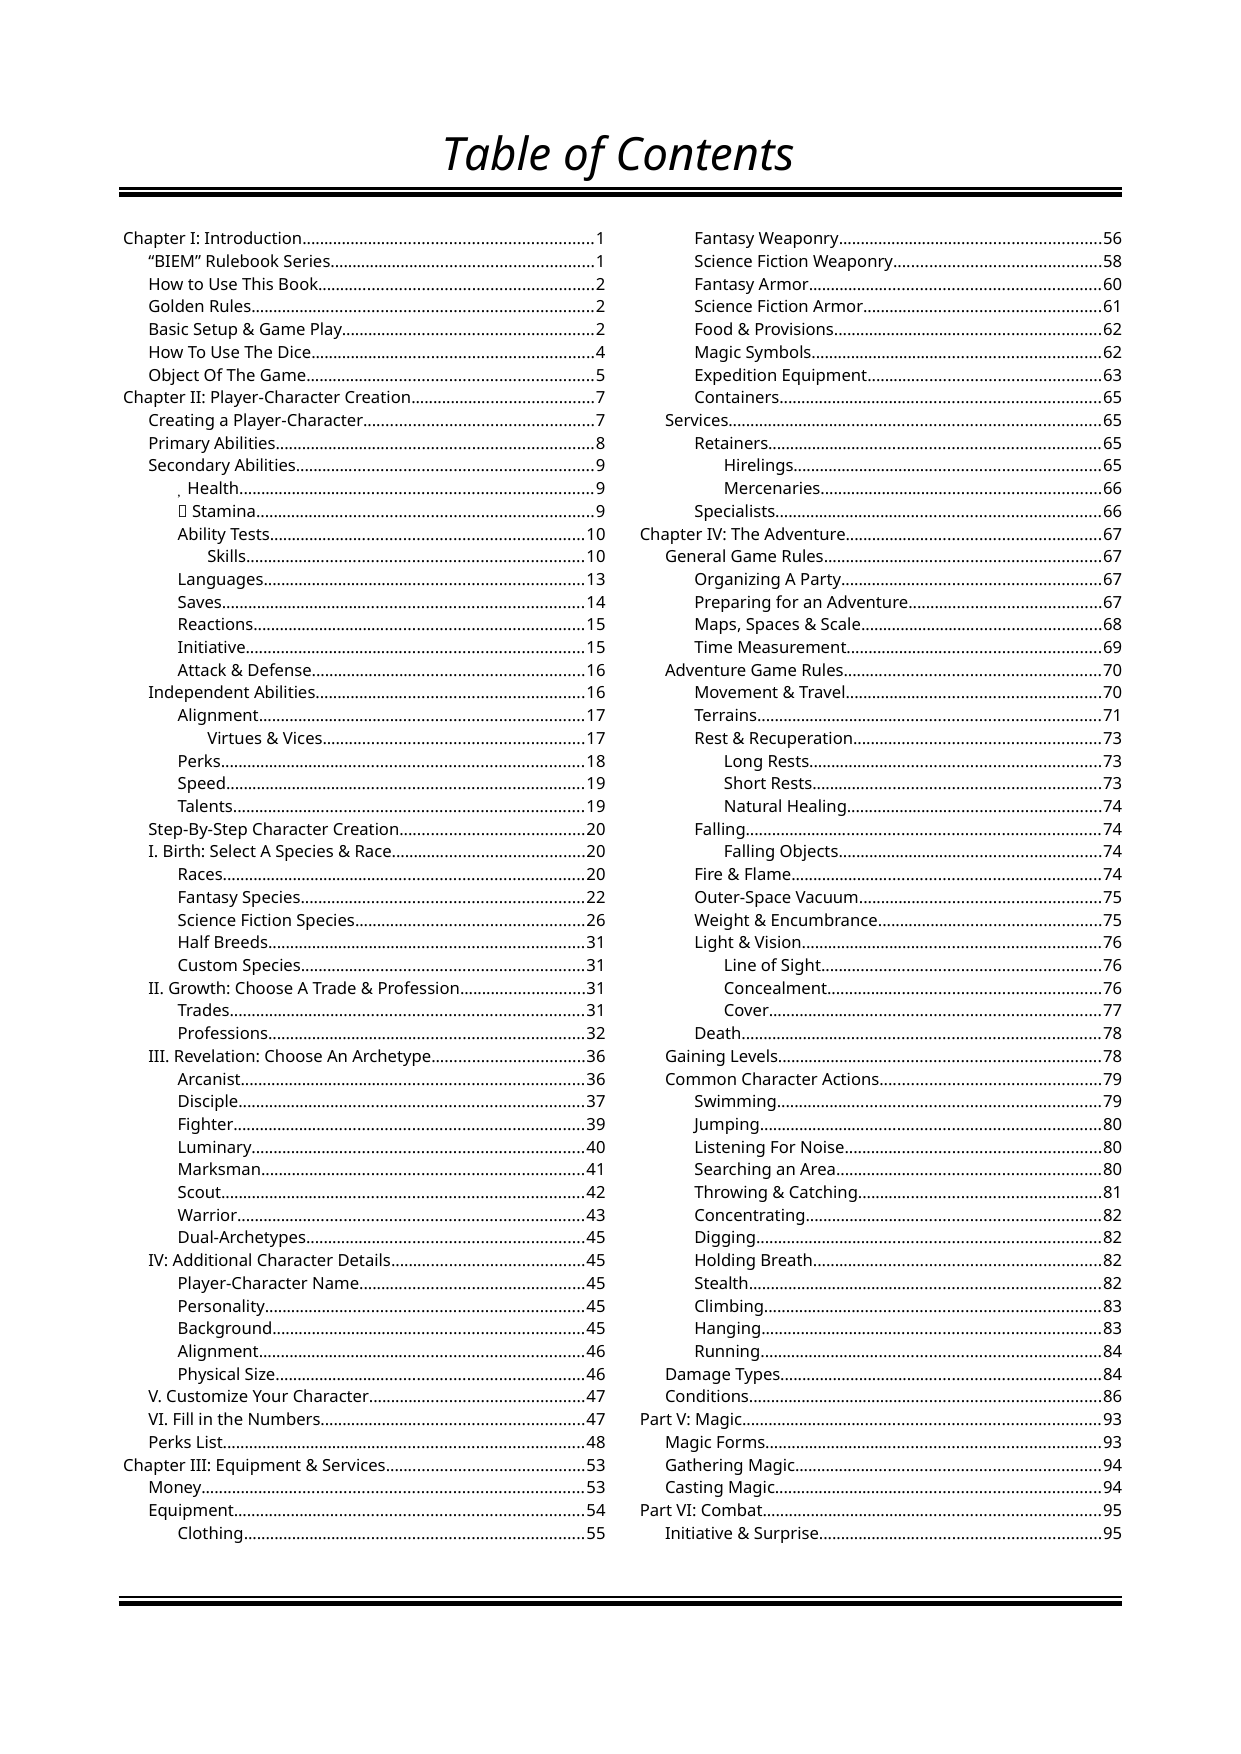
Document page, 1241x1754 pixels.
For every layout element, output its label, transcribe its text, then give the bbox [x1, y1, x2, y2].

text Long Rests 73 [724, 749, 1122, 772]
text  Health 9 [177, 477, 605, 499]
text Concentrating 82 [694, 1203, 1122, 1226]
text Disciple 37 [177, 1090, 605, 1112]
text Equipment 54 [148, 1498, 605, 1521]
text Outer-Space Vacuum 75 [694, 885, 1122, 908]
text Listening For Noise 80 [694, 1135, 1122, 1158]
text Perks 18 [177, 749, 605, 772]
text Arcanist 36 [177, 1067, 605, 1090]
text Fantasy Weaponry 56 [694, 227, 1122, 249]
text Step-By-Step Character Creation 20 [148, 817, 605, 840]
text Mercenaries 66 [724, 477, 1122, 499]
text Services 65 [665, 408, 1122, 431]
text Initiative & Surprise 95 [665, 1521, 1122, 1544]
text Short Rests 73 [724, 772, 1122, 794]
text Scout 42 [177, 1181, 605, 1203]
text Common Character Actions 79 [665, 1067, 1122, 1090]
text Gaining Levels 78 [665, 1044, 1122, 1067]
text Climbing 83 [694, 1294, 1122, 1317]
text II. Growth: Choose A Trade & Profession 31 [148, 976, 605, 999]
text Throwing & Catching 81 [694, 1181, 1122, 1203]
text I. Birth: Select A Species & Race 20 [148, 840, 605, 863]
text Magic Forms 93 [665, 1430, 1122, 1453]
text Chapter I: Introduction 1 [118, 227, 605, 249]
text Luminary 40 [177, 1135, 605, 1158]
text Virtues & Vices 17 [207, 726, 605, 749]
text Science Fiction Weaponry 58 [694, 249, 1122, 272]
text Trades 31 [177, 999, 605, 1022]
text Dual-Archetypes 45 [177, 1226, 605, 1249]
text Professions 32 [177, 1022, 605, 1044]
text Science Fiction Armor 61 [694, 295, 1122, 318]
text Secondary Abilities 9 [148, 454, 605, 477]
text Languages 13 [177, 567, 605, 590]
text Preparing for an Adventure 67 [694, 590, 1122, 613]
text VI. Fill in the Numbers 47 [148, 1408, 605, 1430]
text Movement & Travel 70 [694, 681, 1122, 704]
text Talents 19 [177, 794, 605, 817]
text Death 78 [694, 1022, 1122, 1044]
text Saves 14 [177, 590, 605, 613]
text Warrior 43 [177, 1203, 605, 1226]
text Player-Character Name 45 [177, 1271, 605, 1294]
text Hirelings 65 [724, 454, 1122, 477]
text Fantasy Species 22 [177, 885, 605, 908]
text Ability Tests 10 [177, 522, 605, 545]
text  Stamina 9 [177, 499, 605, 522]
text Food & Provisions 62 [694, 318, 1122, 340]
text Magic Symbols 62 [694, 340, 1122, 363]
text Swimming 79 [694, 1090, 1122, 1112]
text Chapter IV: The Adventure 67 [635, 522, 1122, 545]
text Weight & Encumbrance 75 [694, 908, 1122, 931]
text Adventure Game Rules 70 [665, 658, 1122, 681]
text Initiative 15 [177, 636, 605, 658]
text Cover 77 [724, 999, 1122, 1022]
text Primary Abilities 8 [148, 431, 605, 454]
text Perks List 48 [148, 1430, 605, 1453]
text III. Revelation: Choose An Archetype 36 [148, 1044, 605, 1067]
text Fighter 39 [177, 1112, 605, 1135]
text Clothing 55 [177, 1521, 605, 1544]
text Races 20 [177, 863, 605, 885]
text Half Breeds 31 [177, 931, 605, 953]
text Skills 10 [207, 545, 605, 567]
text Damage Types 84 [665, 1362, 1122, 1385]
text Attack & Defense 16 [177, 658, 605, 681]
text Independent Abilities 16 [148, 681, 605, 704]
text Searching an Area 80 [694, 1158, 1122, 1181]
text V. Customize Your Character 47 [148, 1385, 605, 1408]
text Specialists 66 [694, 499, 1122, 522]
text Object Of The Game 5 [148, 363, 605, 386]
text Retainers 65 [694, 431, 1122, 454]
text Golden Rules 2 [148, 295, 605, 318]
text Part VI: Combat 95 [635, 1498, 1122, 1521]
text Running 84 [694, 1339, 1122, 1362]
text Personality 45 [177, 1294, 605, 1317]
text Background 45 [177, 1317, 605, 1339]
text Fantasy Armor 60 [694, 272, 1122, 295]
text Conditions 86 [665, 1385, 1122, 1408]
text How to Use This Book 2 [148, 272, 605, 295]
text Creating a Player-Character 7 [148, 408, 605, 431]
text Basic Setup & Game Play 2 [148, 318, 605, 340]
text Organizing A Party 67 [694, 567, 1122, 590]
text Reactions 15 [177, 613, 605, 636]
text Alignment 46 [177, 1339, 605, 1362]
text Money 53 [148, 1476, 605, 1498]
text Line of Sight 76 [724, 953, 1122, 976]
text Natural Healing 74 [724, 794, 1122, 817]
text Containers 65 [694, 386, 1122, 408]
text Light & Vision 76 [694, 931, 1122, 953]
text Part V: Magic 93 [635, 1408, 1122, 1430]
text Chapter III: Equipment & Services 53 [118, 1453, 605, 1476]
text Hanging 83 [694, 1317, 1122, 1339]
text Physical Size 46 [177, 1362, 605, 1385]
text Holding Breath 82 [694, 1249, 1122, 1271]
text Digging 82 [694, 1226, 1122, 1249]
text IV: Additional Character Details 45 [148, 1249, 605, 1271]
text Expedition Equipment 63 [694, 363, 1122, 386]
text Science Fiction Species 26 [177, 908, 605, 931]
text Fire & Flame 74 [694, 863, 1122, 885]
text Concealment 76 [724, 976, 1122, 999]
text Maps, Spaces & Scale 68 [694, 613, 1122, 636]
text Falling Objects 74 [724, 840, 1122, 863]
text Time Measurement 69 [694, 636, 1122, 658]
text Terrains 71 [694, 704, 1122, 726]
text General Game Rules 67 [665, 545, 1122, 567]
text How To Use The Dice 4 [148, 340, 605, 363]
text Stealth 82 [694, 1271, 1122, 1294]
text Alignment 17 [177, 704, 605, 726]
text Speed 19 [177, 772, 605, 794]
text Marksman 41 [177, 1158, 605, 1181]
text Rest & Recuperation 73 [694, 726, 1122, 749]
text Casting Magic 94 [665, 1476, 1122, 1498]
text Jumping 80 [694, 1112, 1122, 1135]
text “BIEM” Rulebook Series 1 [148, 249, 605, 272]
text Falling 74 [694, 817, 1122, 840]
text Gathering Magic 94 [665, 1453, 1122, 1476]
text Custom Species 31 [177, 953, 605, 976]
text Chapter II: Player-Character Creation 7 [118, 386, 605, 408]
